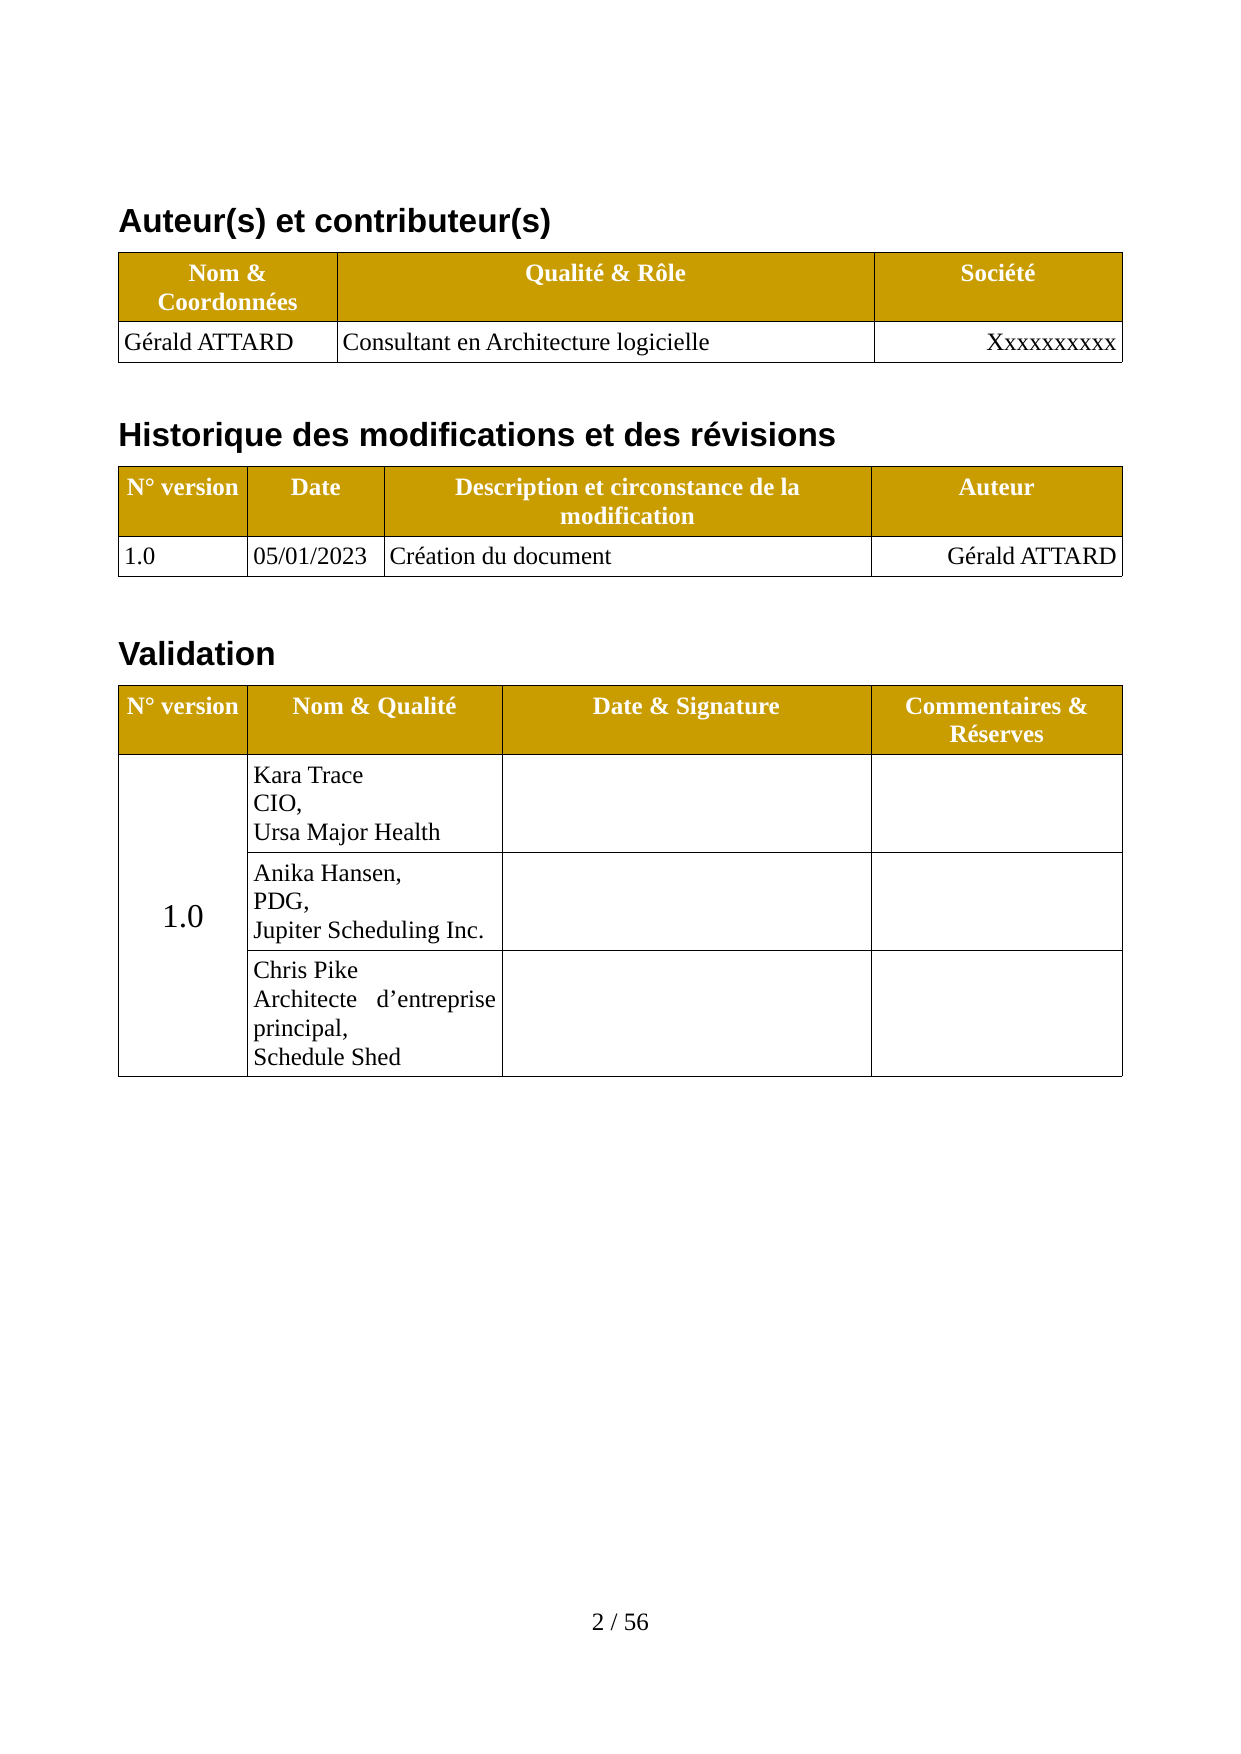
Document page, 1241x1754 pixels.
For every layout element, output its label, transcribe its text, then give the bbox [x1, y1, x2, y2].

table_cell Kara Trace CIO, Ursa Major Health [248, 755, 502, 852]
table_cell Consultant en Architecture logicielle [338, 322, 874, 362]
table_header Qualité & Rôle [338, 253, 874, 321]
table_cell Gérald ATTARD [119, 322, 337, 362]
table_cell Gérald ATTARD [872, 537, 1122, 576]
table_header Description et circonstance de la modification [385, 467, 871, 536]
table_header N° version [119, 686, 247, 754]
table_cell Anika Hansen, PDG, Jupiter Scheduling Inc. [248, 853, 502, 949]
table_cell Création du document [385, 537, 871, 576]
table_cell [503, 951, 871, 1076]
table_header Auteur [872, 467, 1122, 536]
table_header Nom & Qualité [248, 686, 502, 754]
table_cell 1.0 [119, 755, 247, 1076]
table_cell [872, 951, 1122, 1076]
subtitle Auteur(s) et contributeur(s) [118, 201, 1122, 240]
table_header Date [248, 467, 384, 536]
table_cell Xxxxxxxxxx [875, 322, 1122, 362]
table_cell Chris Pike Architecte d’entreprise principal, Schedule Shed [248, 951, 502, 1076]
table_cell 05/01/2023 [248, 537, 384, 576]
subtitle Historique des modifications et des révisions [118, 416, 1122, 454]
table_cell [503, 755, 871, 852]
table_header Commentaires & Réserves [872, 686, 1122, 754]
table_cell [872, 755, 1122, 852]
table_cell [503, 853, 871, 949]
table_header Date & Signature [503, 686, 871, 754]
table_cell 1.0 [119, 537, 247, 576]
table_header N° version [119, 467, 247, 536]
table_cell [872, 853, 1122, 949]
subtitle Validation [118, 634, 1122, 672]
table_header Société [875, 253, 1122, 321]
table_header Nom & Coordonnées [119, 253, 337, 321]
